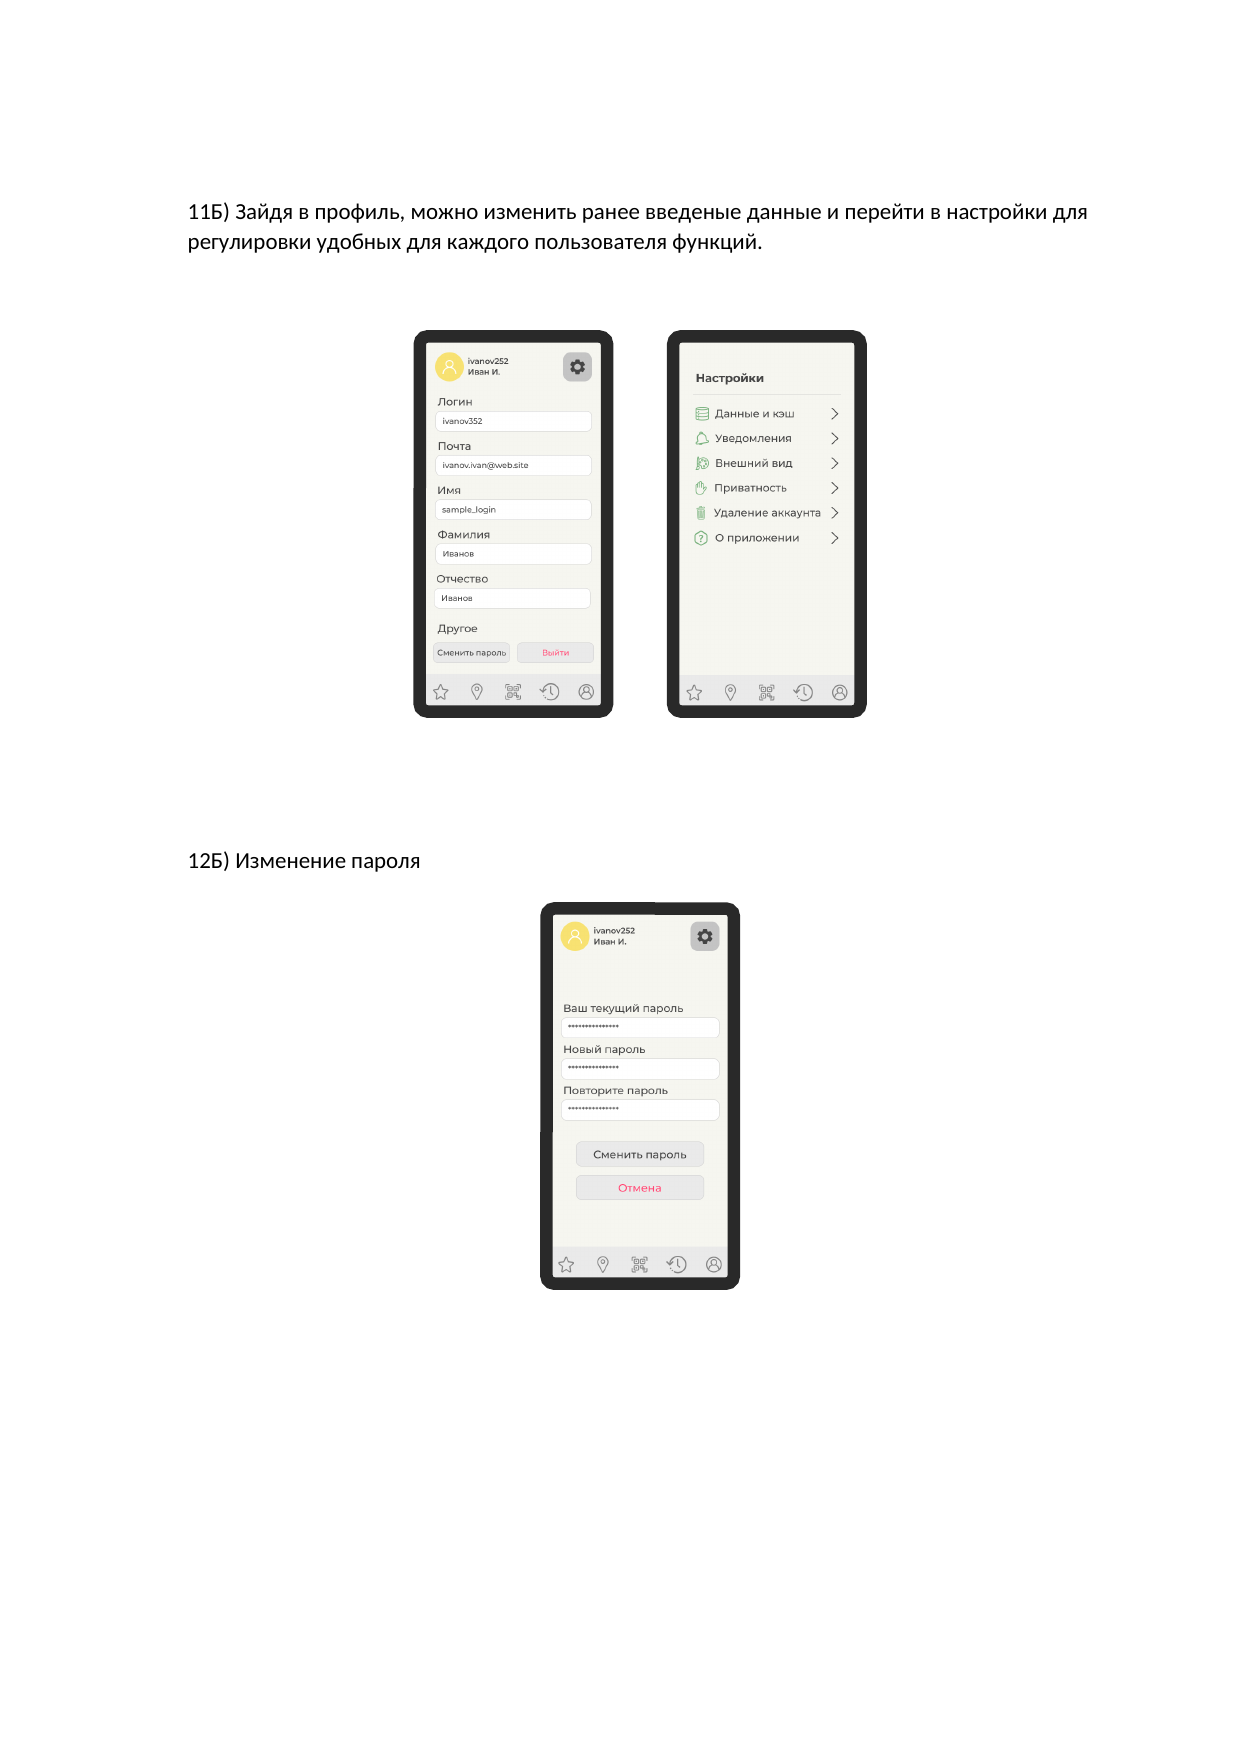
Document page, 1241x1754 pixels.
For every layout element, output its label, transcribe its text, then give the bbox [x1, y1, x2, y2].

picture [680, 343, 854, 705]
picture [426, 343, 600, 705]
picture [553, 915, 727, 1277]
text 12Б) Изменение пароля [187, 846, 1090, 874]
text 11Б) Зайдя в профиль, можно изменить ранее введеные данные и перейти в настройки для регулировки удобных для каждого пользователя функций. [187, 197, 1090, 255]
